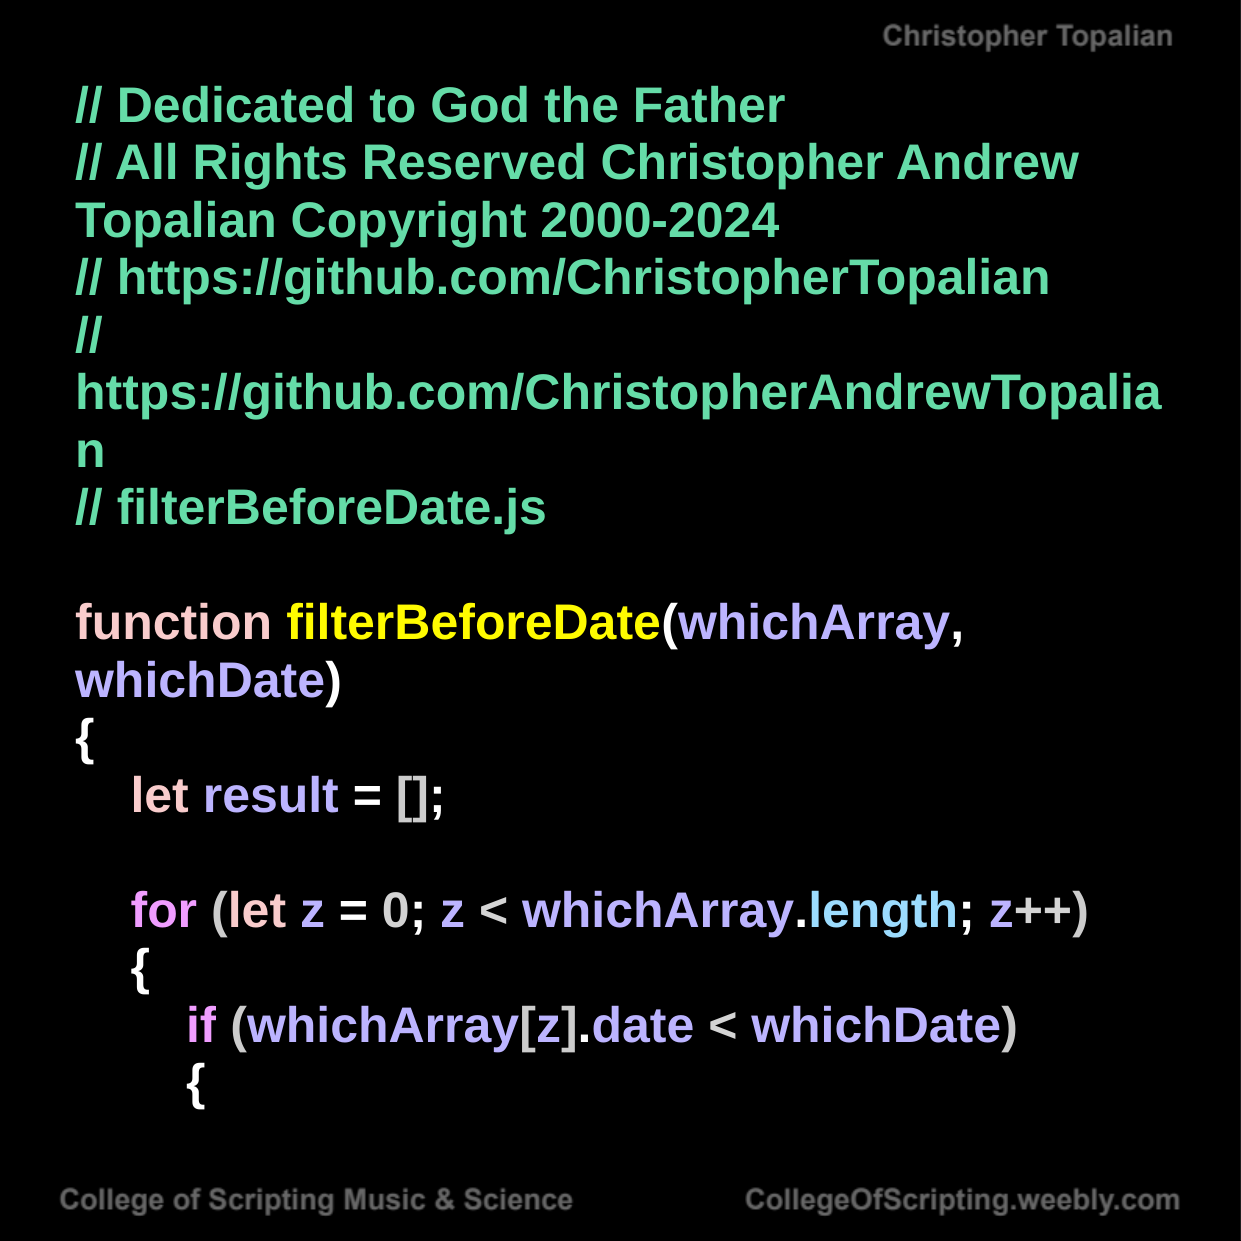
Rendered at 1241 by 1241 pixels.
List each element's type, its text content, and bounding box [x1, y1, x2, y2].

text // All Rights Reserved Christopher Andrew Topalian Copyright 2000-2024 [75, 132, 1166, 247]
text { [75, 937, 1166, 995]
text for (let z = 0; z < whichArray.length; z++) [75, 880, 1166, 937]
text // https://github.com/ChristopherAndrewTopalian [75, 305, 1166, 477]
text { [75, 1052, 1166, 1110]
text let result = []; [75, 765, 1166, 822]
text // Dedicated to God the Father [75, 75, 1166, 132]
text { [75, 707, 1166, 765]
text // https://github.com/ChristopherTopalian [75, 247, 1166, 305]
text function filterBeforeDate(whichArray, whichDate) [75, 592, 1166, 707]
text // filterBeforeDate.js [75, 477, 1166, 535]
text if (whichArray[z].date < whichDate) [75, 995, 1166, 1052]
